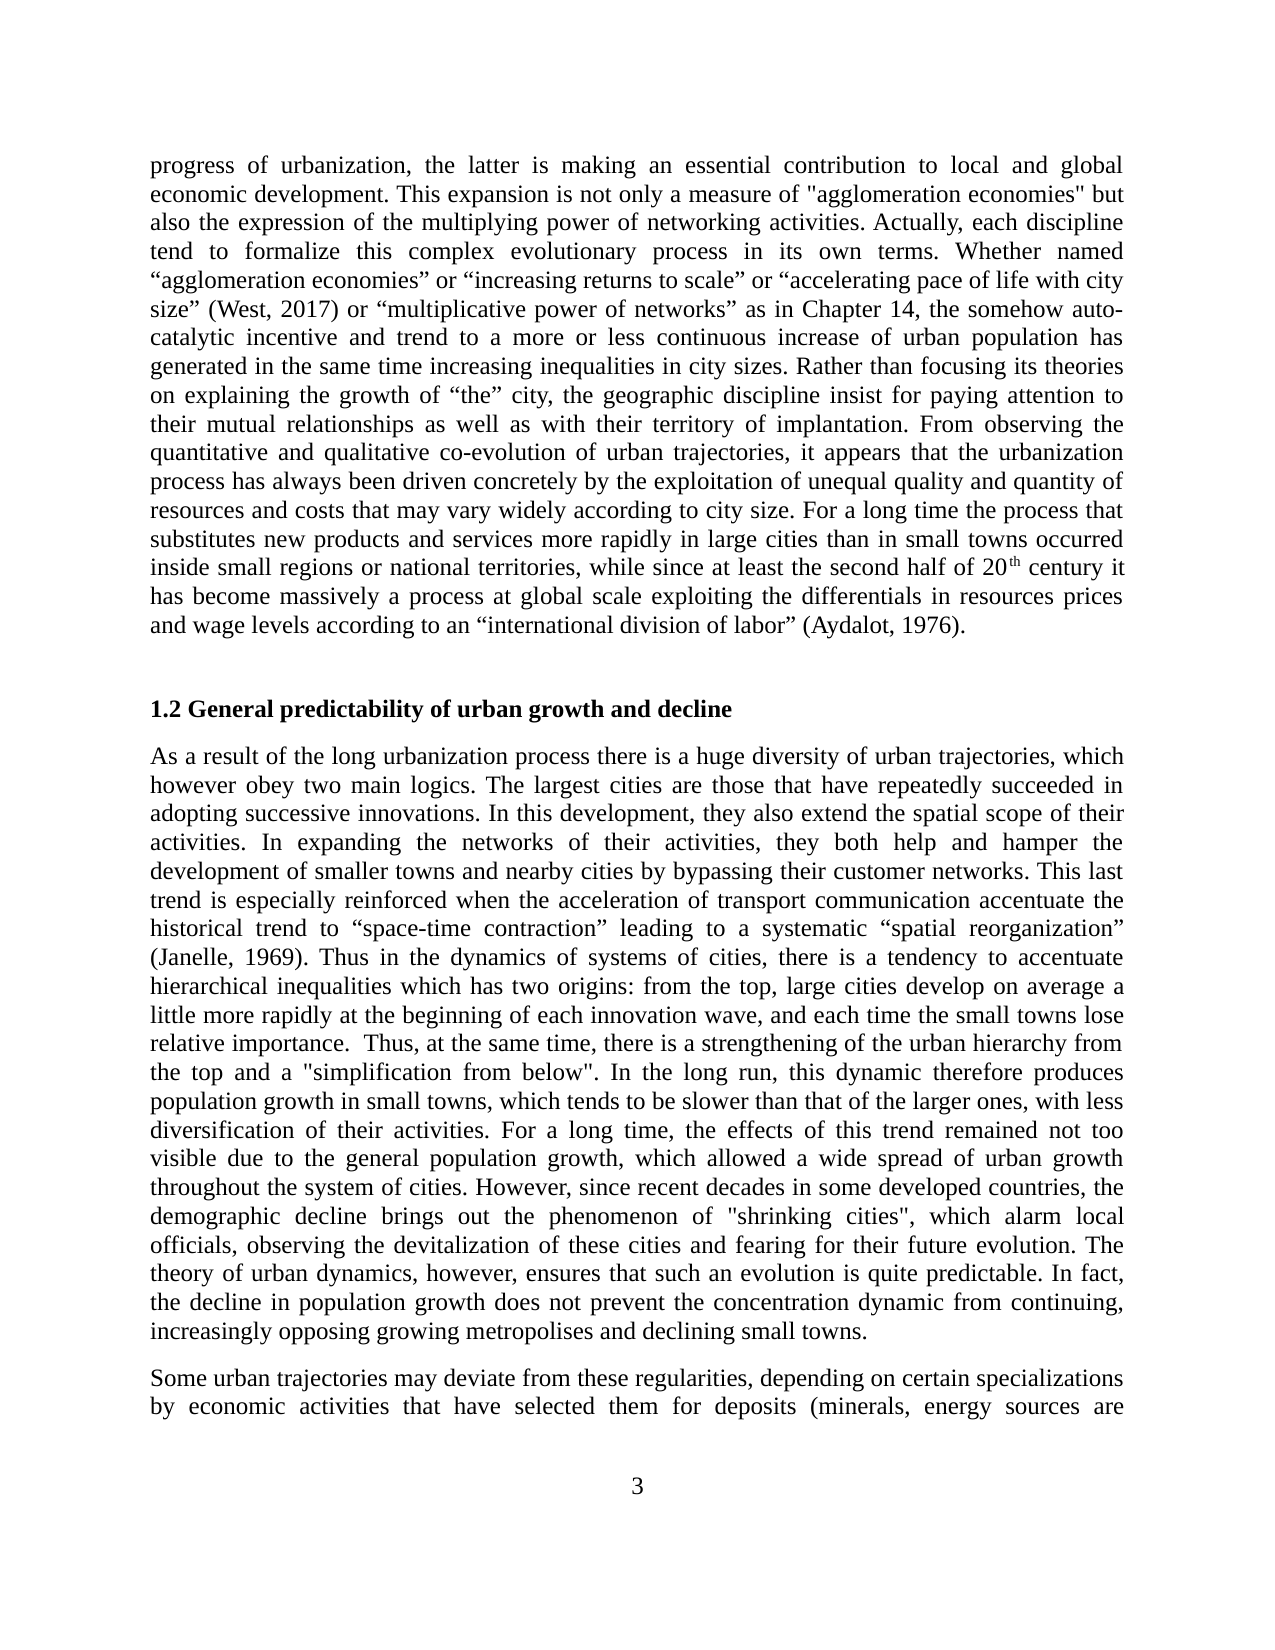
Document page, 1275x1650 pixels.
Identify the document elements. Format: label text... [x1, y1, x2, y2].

text progress of urbanization, the latter is making an essential contribution to local and global economic development. This expansion is not only a measure of "agglomeration economies" but also the expression of the multiplying power of networking activities. Actually, each discipline tend to formalize this complex evolutionary process in its own terms. Whether named “agglomeration economies” or “increasing returns to scale” or “accelerating pace of life with city size” (West, 2017) or “multiplicative power of networks” as in Chapter 14, the somehow auto-catalytic incentive and trend to a more or less continuous increase of urban population has generated in the same time increasing inequalities in city sizes. Rather than focusing its theories on explaining the growth of “the” city, the geographic discipline insist for paying attention to their mutual relationships as well as with their territory of implantation. From observing the quantitative and qualitative co-evolution of urban trajectories, it appears that the urbanization process has always been driven concretely by the exploitation of unequal quality and quantity of resources and costs that may vary widely according to city size. For a long time the process that substitutes new products and services more rapidly in large cities than in small towns occurred inside small regions or national territories, while since at least the second half of 20th century it has become massively a process at global scale exploiting the differentials in resources prices and wage levels according to an “international division of labor” (Aydalot, 1976). [150, 150, 1125, 639]
text As a result of the long urbanization process there is a huge diversity of urban trajectories, which however obey two main logics. The largest cities are those that have repeatedly succeeded in adopting successive innovations. In this development, they also extend the spatial scope of their activities. In expanding the networks of their activities, they both help and hamper the development of smaller towns and nearby cities by bypassing their customer networks. This last trend is especially reinforced when the acceleration of transport communication accentuate the historical trend to “space-time contraction” leading to a systematic “spatial reorganization” (Janelle, 1969). Thus in the dynamics of systems of cities, there is a tendency to accentuate hierarchical inequalities which has two origins: from the top, large cities develop on average a little more rapidly at the beginning of each innovation wave, and each time the small towns lose relative importance. Thus, at the same time, there is a strengthening of the urban hierarchy from the top and a "simplification from below". In the long run, this dynamic therefore produces population growth in small towns, which tends to be slower than that of the larger ones, with less diversification of their activities. For a long time, the effects of this trend remained not too visible due to the general population growth, which allowed a wide spread of urban growth throughout the system of cities. However, since recent decades in some developed countries, the demographic decline brings out the phenomenon of "shrinking cities", which alarm local officials, observing the devitalization of these cities and fearing for their future evolution. The theory of urban dynamics, however, ensures that such an evolution is quite predictable. In fact, the decline in population growth does not prevent the concentration dynamic from continuing, increasingly opposing growing metropolises and declining small towns. [150, 741, 1125, 1345]
text Some urban trajectories may deviate from these regularities, depending on certain specializations by economic activities that have selected them for deposits (minerals, energy sources are [150, 1363, 1125, 1420]
text 1.2 General predictability of urban growth and decline [150, 694, 1125, 723]
